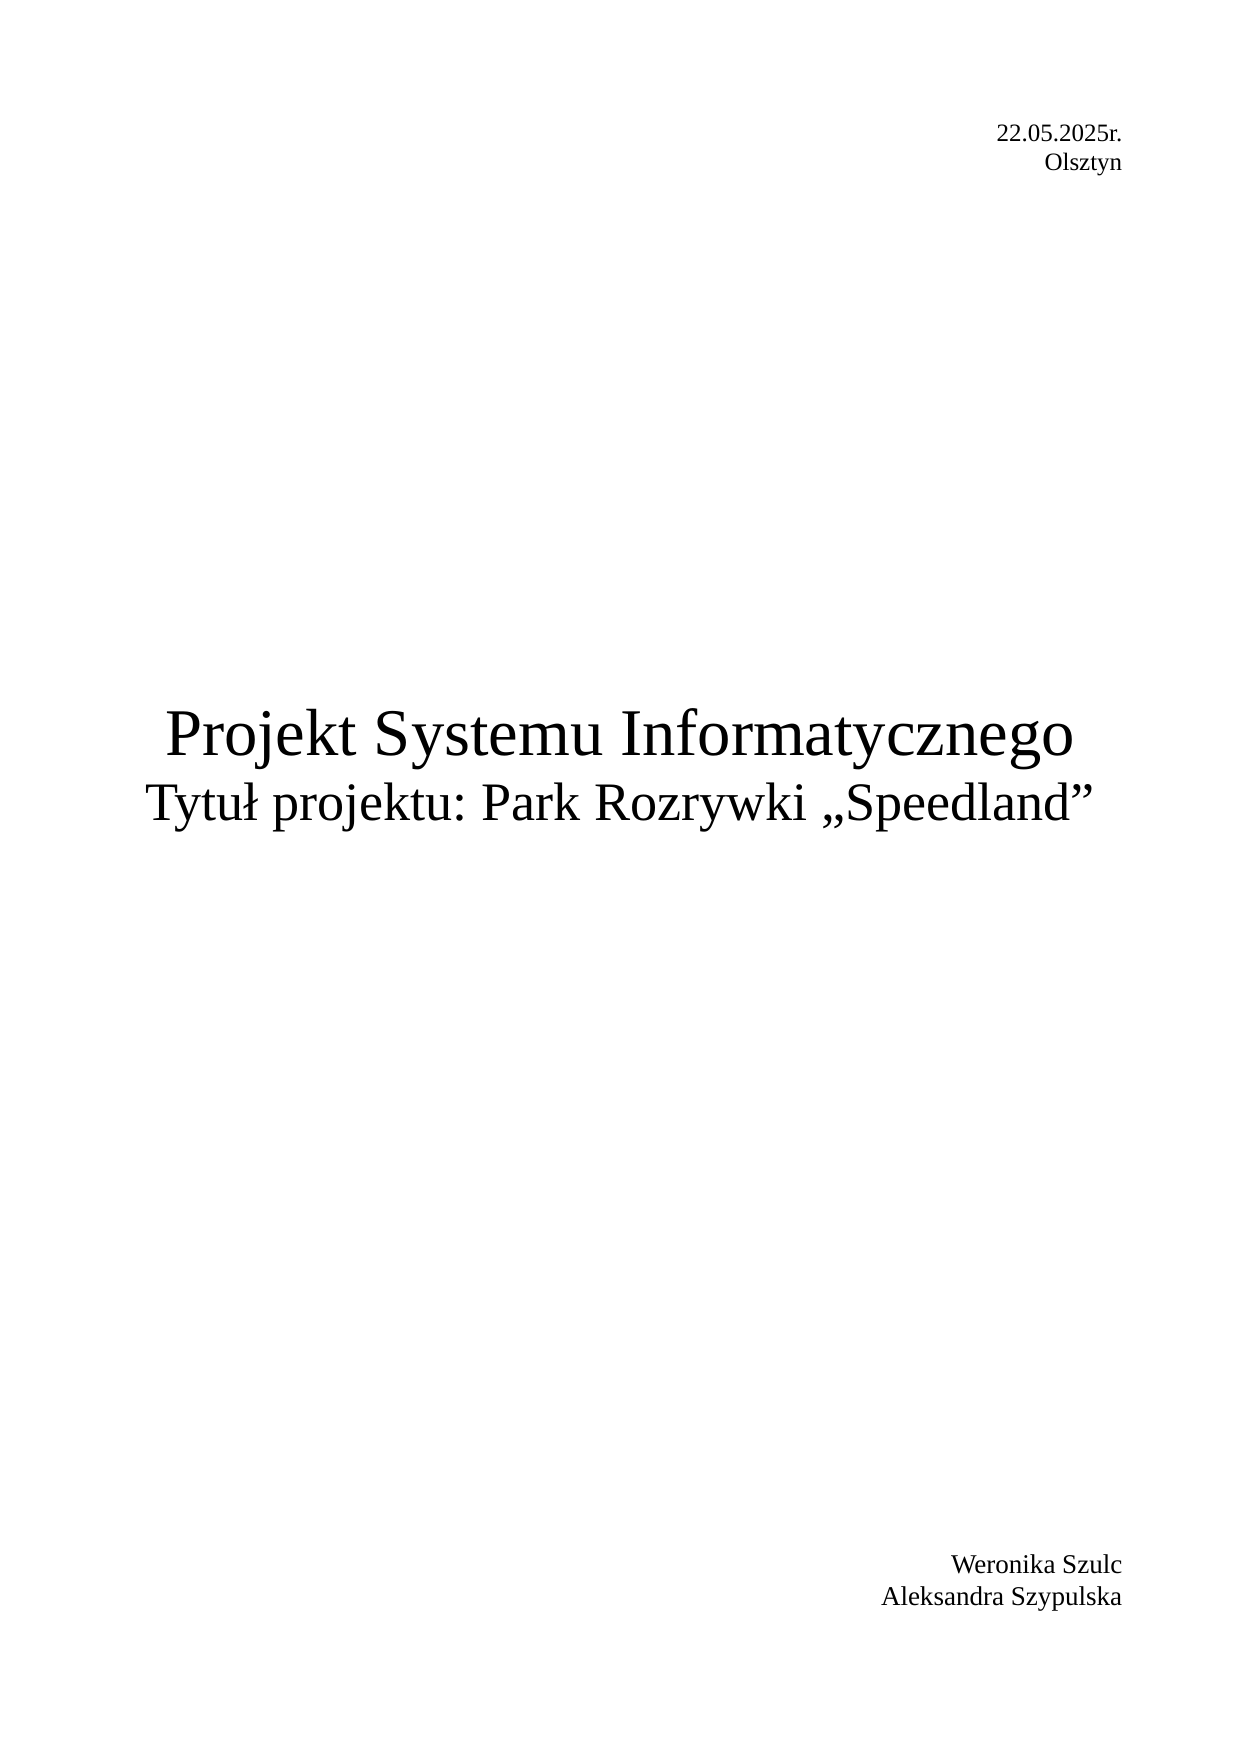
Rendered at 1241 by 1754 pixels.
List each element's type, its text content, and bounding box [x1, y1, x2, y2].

text Tytuł projektu: Park Rozrywki „Speedland” [118, 770, 1122, 832]
text Projekt Systemu Informatycznego [118, 693, 1122, 770]
text Aleksandra Szypulska [118, 1579, 1122, 1611]
text Weronika Szulc [118, 1548, 1122, 1579]
text 22.05.2025r. [118, 118, 1122, 147]
text Olsztyn [118, 147, 1122, 176]
